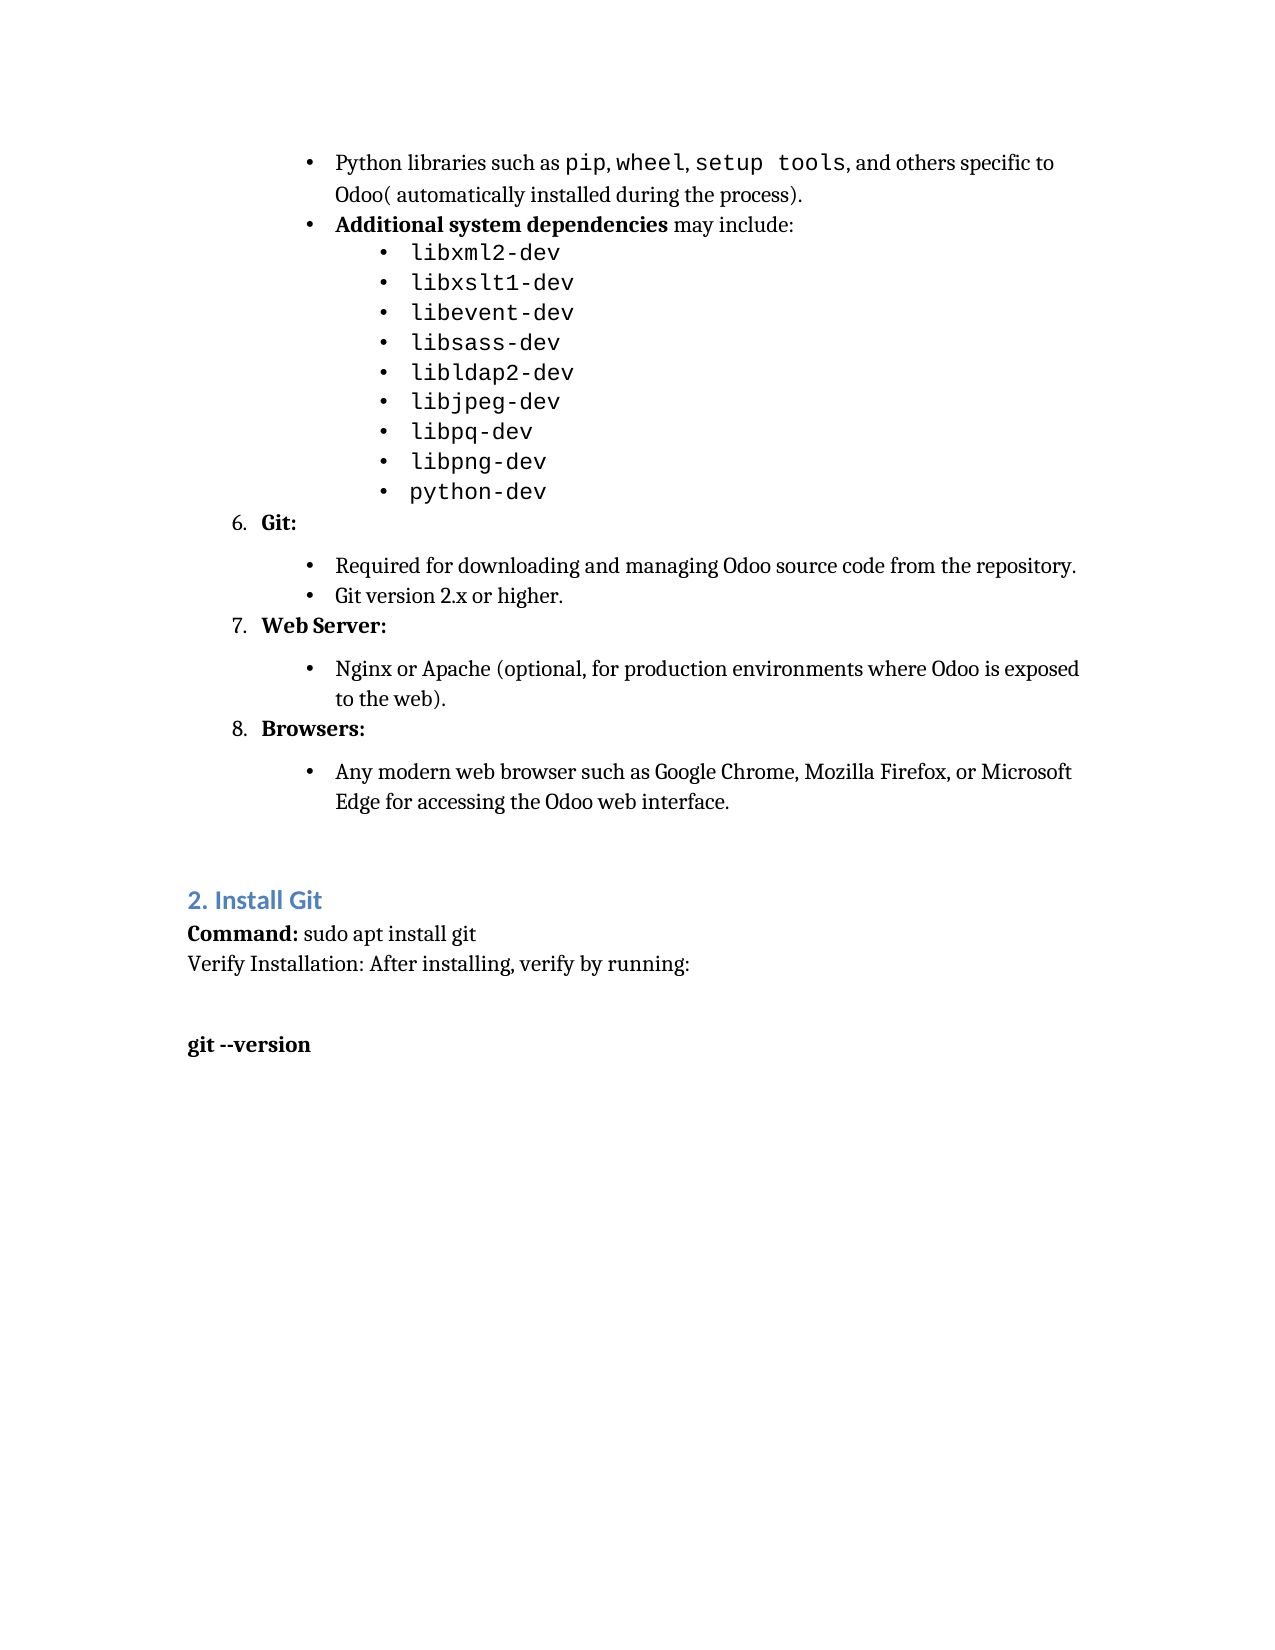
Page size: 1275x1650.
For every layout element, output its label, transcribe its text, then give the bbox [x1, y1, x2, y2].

list libpng-dev [379, 450, 1087, 476]
list Any modern web browser such as Google Chrome, Mozilla Firefox, or Microsoft Edge for accessing the Odoo web interface. [306, 759, 1087, 815]
text git --version [187, 1002, 1087, 1089]
list libevent-dev [379, 301, 1087, 327]
list Python libraries such as pip, wheel, setup tools, and others specific to Odoo( automatically installed during the process). [306, 150, 1087, 208]
subtitle 2. Install Git [187, 883, 1087, 916]
list libldap2-dev [379, 361, 1087, 387]
list libxml2-dev [379, 242, 1087, 268]
list Nginx or Apache (optional, for production environments where Odoo is exposed to the web). [306, 656, 1087, 712]
list libxslt1-dev [379, 272, 1087, 297]
list python-dev [379, 480, 1087, 506]
list libjpeg-dev [379, 391, 1087, 417]
list Git version 2.x or higher. [306, 583, 1087, 609]
list Required for downloading and managing Odoo source code from the repository. [306, 553, 1087, 579]
list libsass-dev [379, 331, 1087, 357]
text Command: sudo apt install git Verify Installation: After installing, verify by running: [187, 921, 1087, 977]
list Web Server: [232, 613, 1087, 639]
list Browsers: [232, 716, 1087, 742]
list libpq-dev [379, 421, 1087, 446]
list Git: [232, 510, 1087, 536]
list Additional system dependencies may include: [306, 212, 1087, 238]
